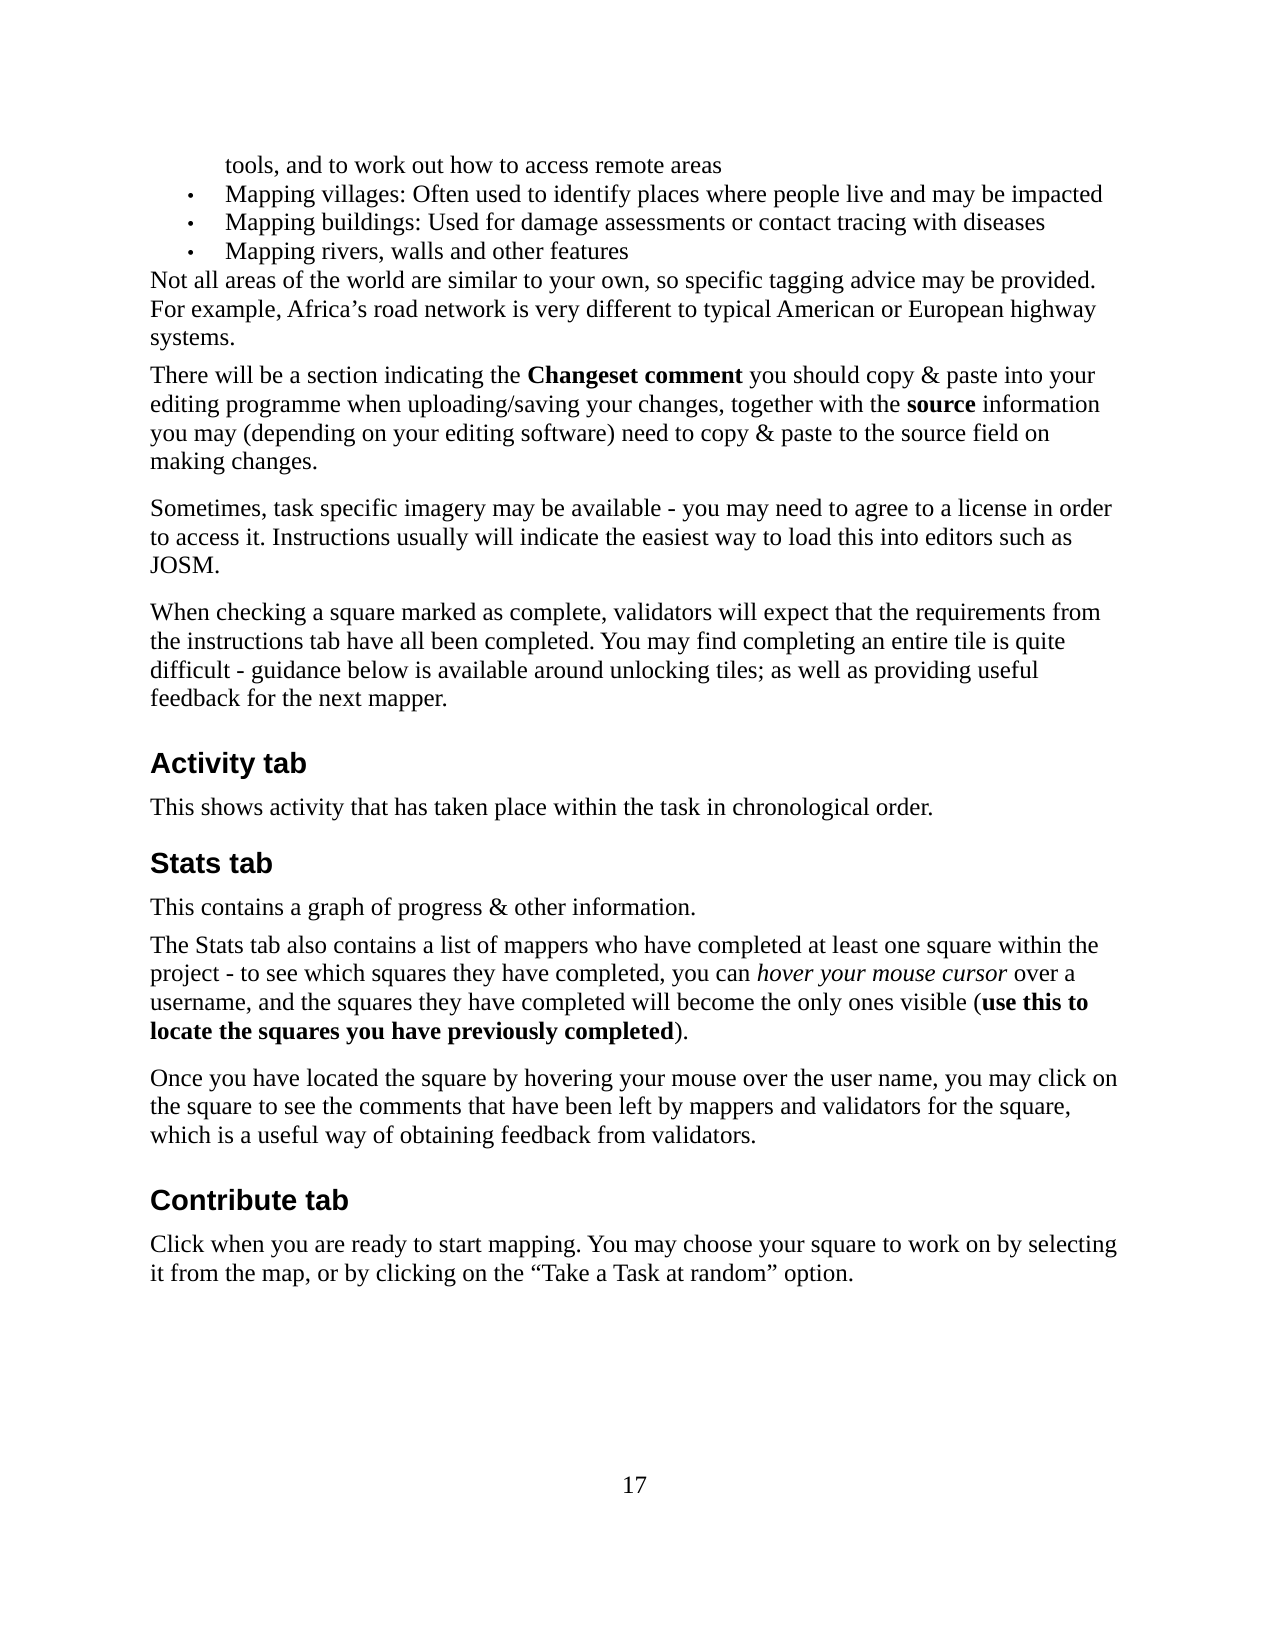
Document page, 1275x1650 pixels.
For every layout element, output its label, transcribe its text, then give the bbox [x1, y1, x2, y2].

subtitle Stats tab [150, 846, 1125, 879]
text The Stats tab also contains a list of mappers who have completed at least one square within the project - to see which squares they have completed, you can hover your mouse cursor over a username, and the squares they have completed will become the only ones visible (use this to locate the squares you have previously completed). [150, 930, 1125, 1045]
list Mapping buildings: Used for damage assessments or contact tracing with diseases [187, 207, 1125, 236]
text Not all areas of the world are similar to your own, so specific tagging advice may be provided. For example, Africa’s road network is very different to typical American or European highway systems. [150, 265, 1125, 351]
text There will be a section indicating the Changeset comment you should copy & paste into your editing programme when uploading/saving your changes, together with the source information you may (depending on your editing software) need to copy & paste to the source field on making changes. [150, 360, 1125, 475]
text Sometimes, task specific imagery may be available - you may need to agree to a license in order to access it. Instructions usually will indicate the easiest way to load this into editors such as JOSM. [150, 493, 1125, 579]
text When checking a square marked as complete, validators will expect that the requirements from the instructions tab have all been completed. You may find completing an entire tile is quite difficult - guidance below is available around unlocking tiles; as well as providing useful feedback for the next mapper. [150, 597, 1125, 712]
list tools, and to work out how to access remote areas [187, 150, 1125, 179]
text This shows activity that has taken place within the task in chronological order. [150, 792, 1125, 821]
subtitle Contribute tab [150, 1183, 1125, 1216]
text Click when you are ready to start mapping. You may choose your square to work on by selecting it from the map, or by clicking on the “Take a Task at random” option. [150, 1229, 1125, 1286]
list Mapping rivers, walls and other features [187, 236, 1125, 265]
text This contains a graph of progress & other information. [150, 892, 1125, 921]
text Once you have located the square by hovering your mouse over the user name, you may click on the square to see the comments that have been left by mappers and validators for the square, which is a useful way of obtaining feedback from validators. [150, 1063, 1125, 1149]
subtitle Activity tab [150, 746, 1125, 780]
list Mapping villages: Often used to identify places where people live and may be impacted [187, 179, 1125, 207]
